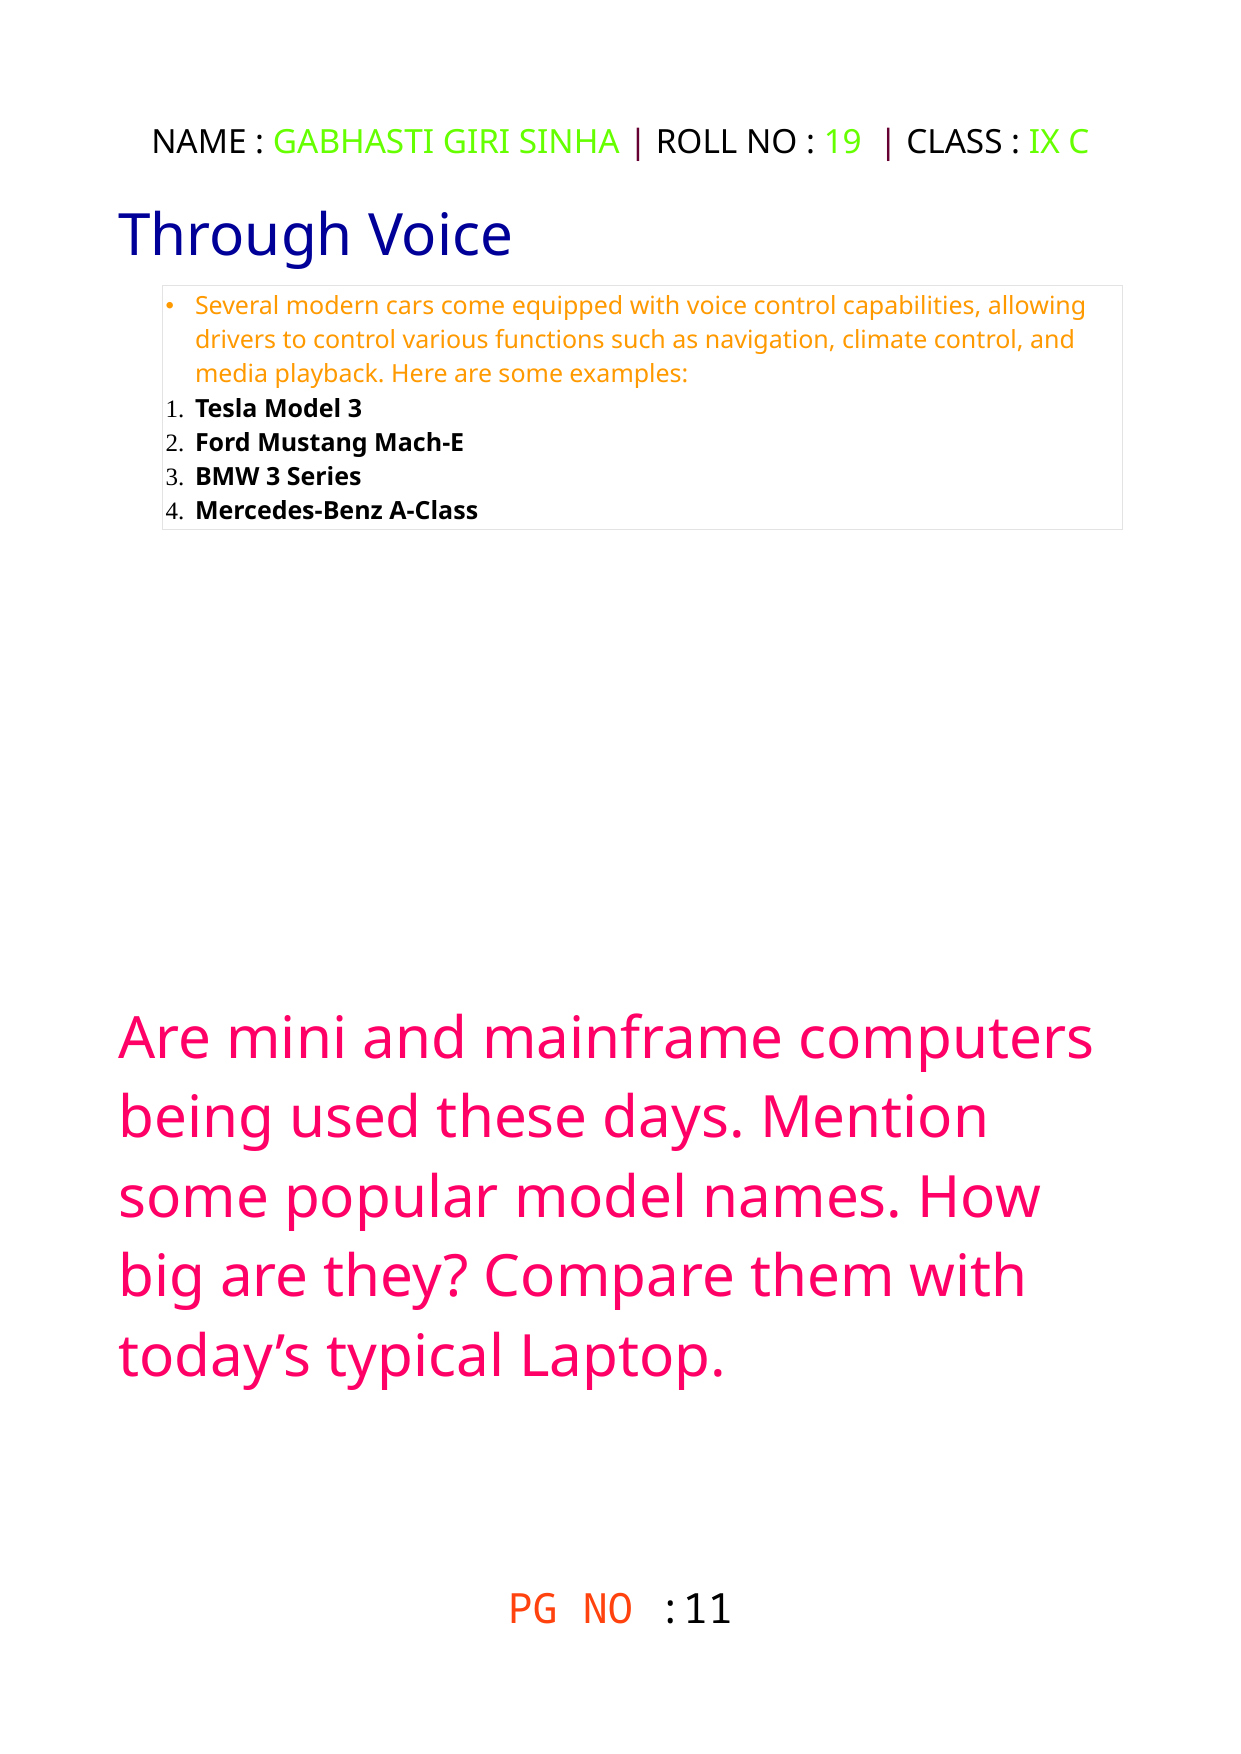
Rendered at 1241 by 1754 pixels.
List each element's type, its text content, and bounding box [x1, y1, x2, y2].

list Ford Mustang Mach-E [163, 421, 1122, 455]
list BMW 3 Series [163, 455, 1122, 489]
list Several modern cars come equipped with voice control capabilities, allowing drivers to control various functions such as navigation, climate control, and media playback. Here are some examples: [163, 286, 1122, 387]
text Through Voice [118, 193, 1122, 272]
text Are mini and mainframe computers being used these days. Mention some popular model names. How big are they? Compare them with today’s typical Laptop. [118, 996, 1122, 1393]
list Mercedes-Benz A-Class [163, 489, 1122, 529]
list Tesla Model 3 [163, 387, 1122, 421]
